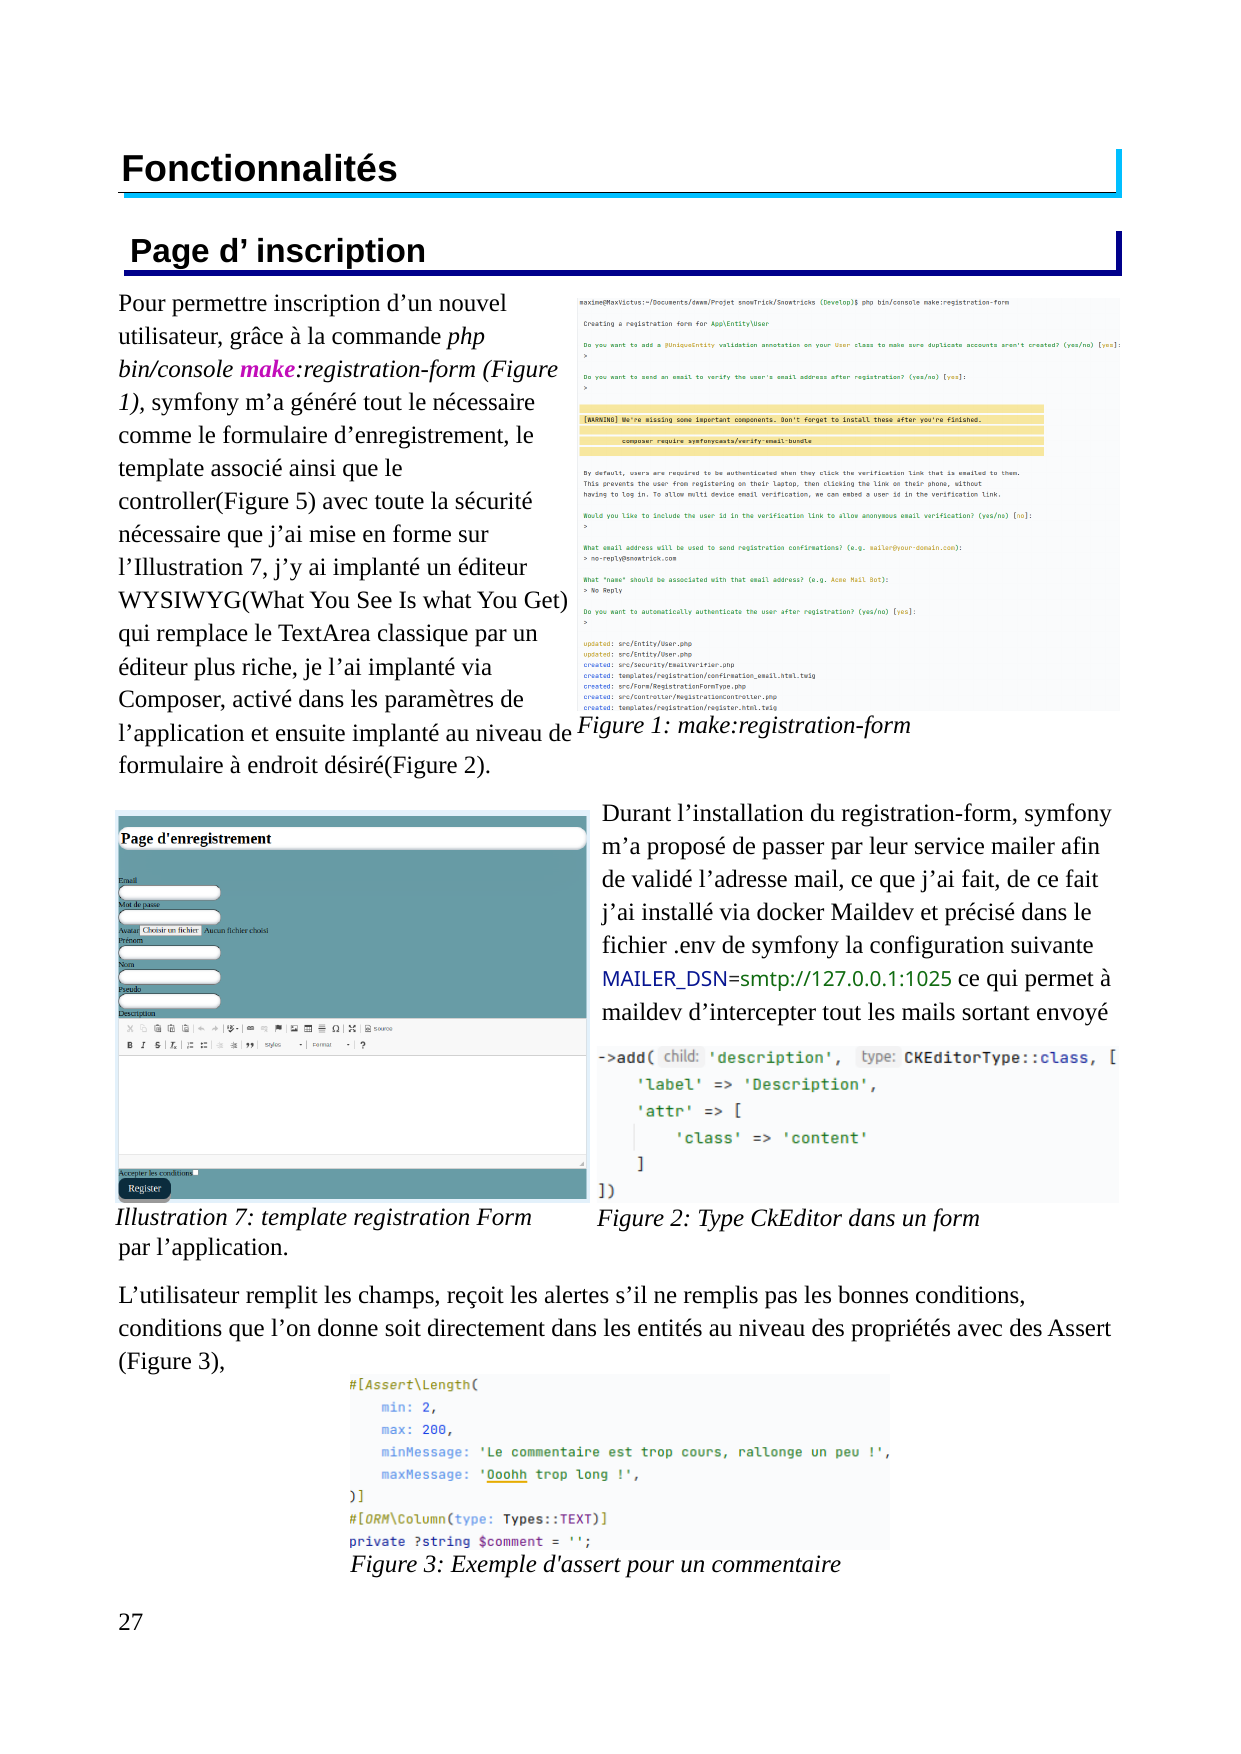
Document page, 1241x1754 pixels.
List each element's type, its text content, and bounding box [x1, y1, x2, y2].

picture [350, 1374, 890, 1550]
subtitle Fonctionnalités [118, 143, 1116, 192]
text Durant l’installation du registration-form, symfony m’a proposé de passer par leur service mailer afin de validé l’adresse mail, ce que j’ai fait, de ce fait j’ai installé via docker Maildev et précisé dans le fichier .env de symfony la configuration suivante MAILER_DSN=smtp://127.0.0.1:1025 ce qui permet à maildev d’intercepter tout les mails sortant envoyé par l’application. [118, 798, 1122, 1261]
text Illustration 7: template registration Form [115, 1203, 590, 1231]
picture [115, 810, 590, 1203]
picture [577, 298, 1120, 711]
text Figure 3: Exemple d'assert pour un commentaire [350, 1550, 890, 1578]
text Figure 2: Type CkEditor dans un form [597, 1203, 1119, 1232]
text Figure 1: make:registration-form [577, 711, 1120, 739]
text Pour permettre inscription d’un nouvel utilisateur, grâce à la commande php bin/console make:registration-form (Figure 1), symfony m’a généré tout le nécessaire comme le formulaire d’enregistrement, le template associé ainsi que le controller(Figure 5) avec toute la sécurité nécessaire que j’ai mise en forme sur l’Illustration 7, j’y ai implanté un éditeur WYSIWYG(What You See Is what You Get) qui remplace le TextArea classique par un éditeur plus riche, je l’ai implanté via Composer, activé dans les paramètres de l’application et ensuite implanté au niveau de formulaire à endroit désiré(Figure 2). [118, 286, 1122, 779]
picture [596, 1046, 1119, 1203]
text L’utilisateur remplit les champs, reçoit les alertes s’il ne remplis pas les bonnes conditions, conditions que l’on donne soit directement dans les entités au niveau des propriétés avec des Assert (Figure 3), [118, 1280, 1122, 1374]
subtitle Page d’ inscription [118, 231, 1116, 270]
